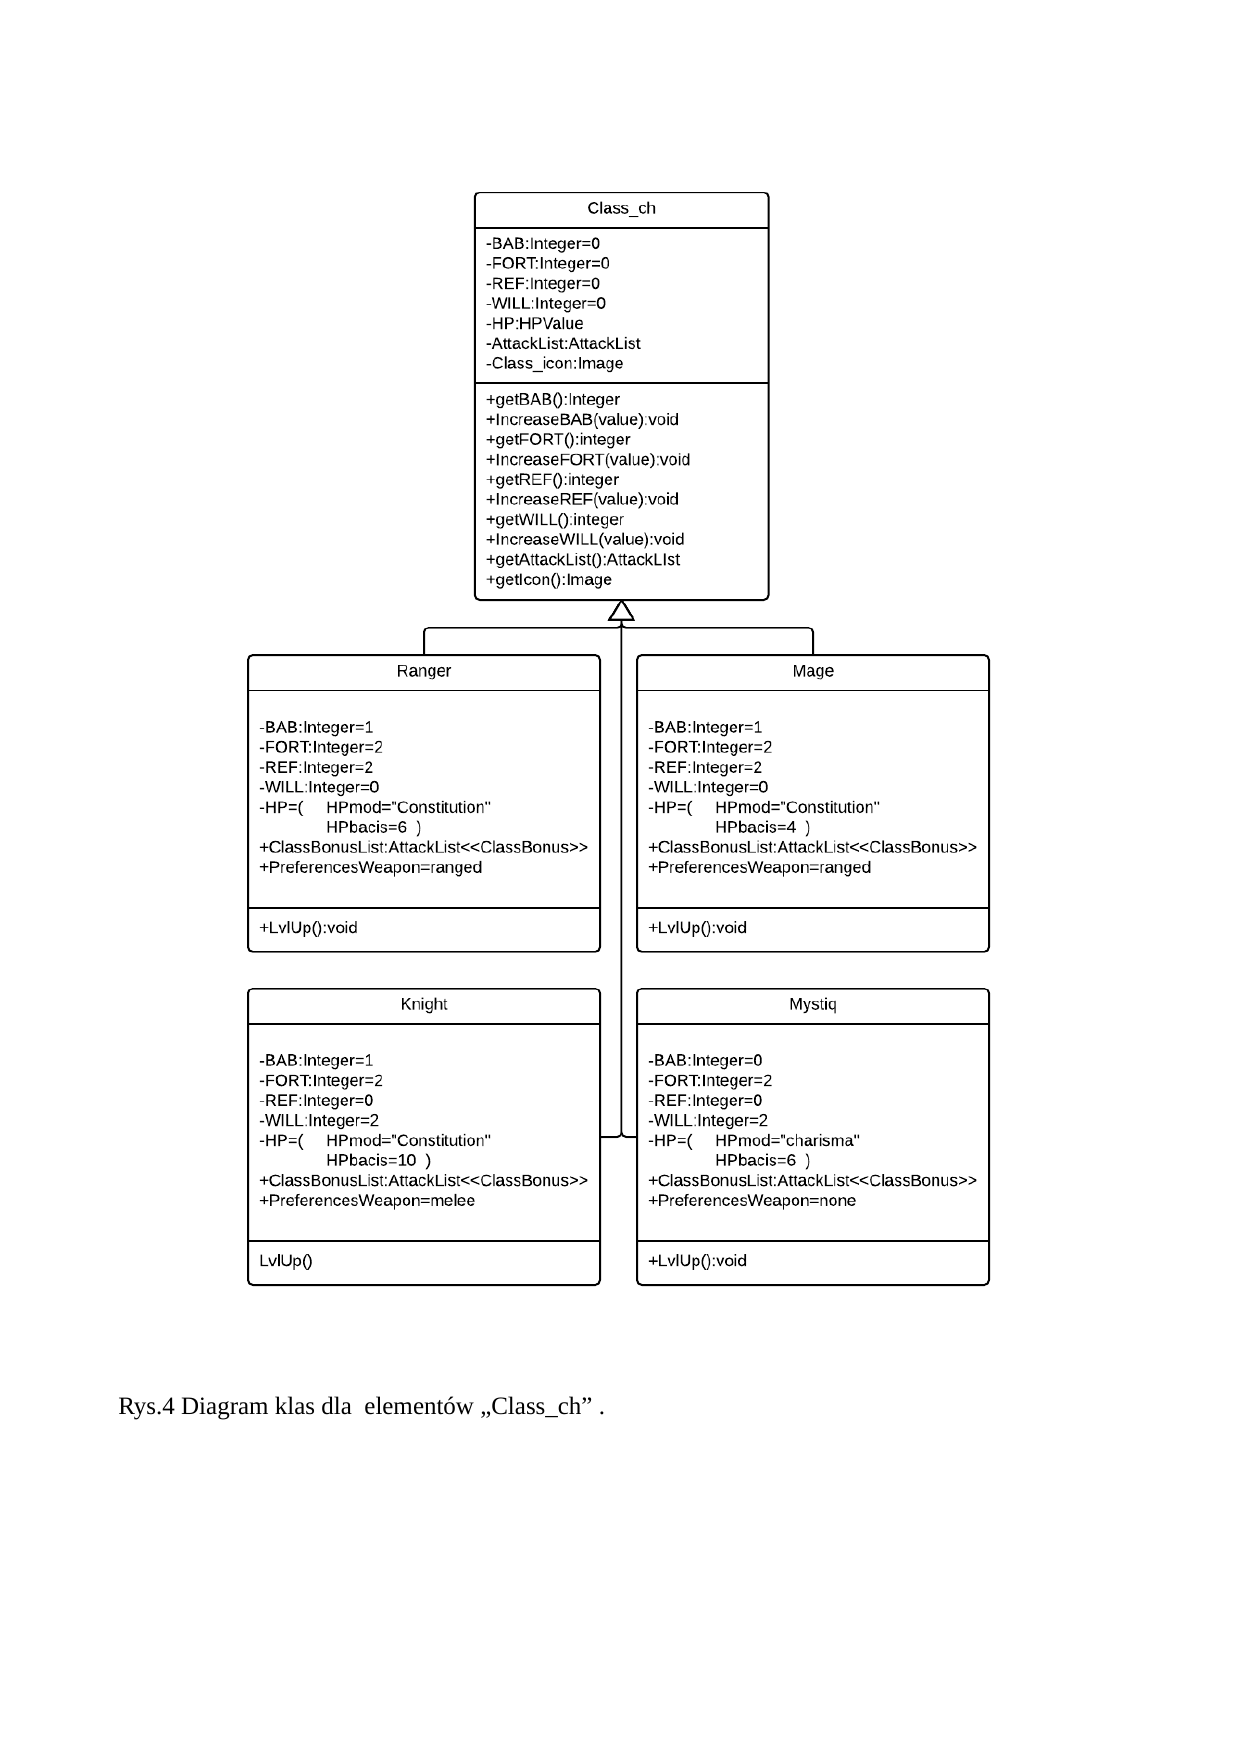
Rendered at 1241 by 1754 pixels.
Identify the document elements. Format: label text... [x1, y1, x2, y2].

picture [118, 118, 1123, 1363]
text Rys.4 Diagram klas dla elementów „Class_ch” . [118, 1363, 1122, 1420]
